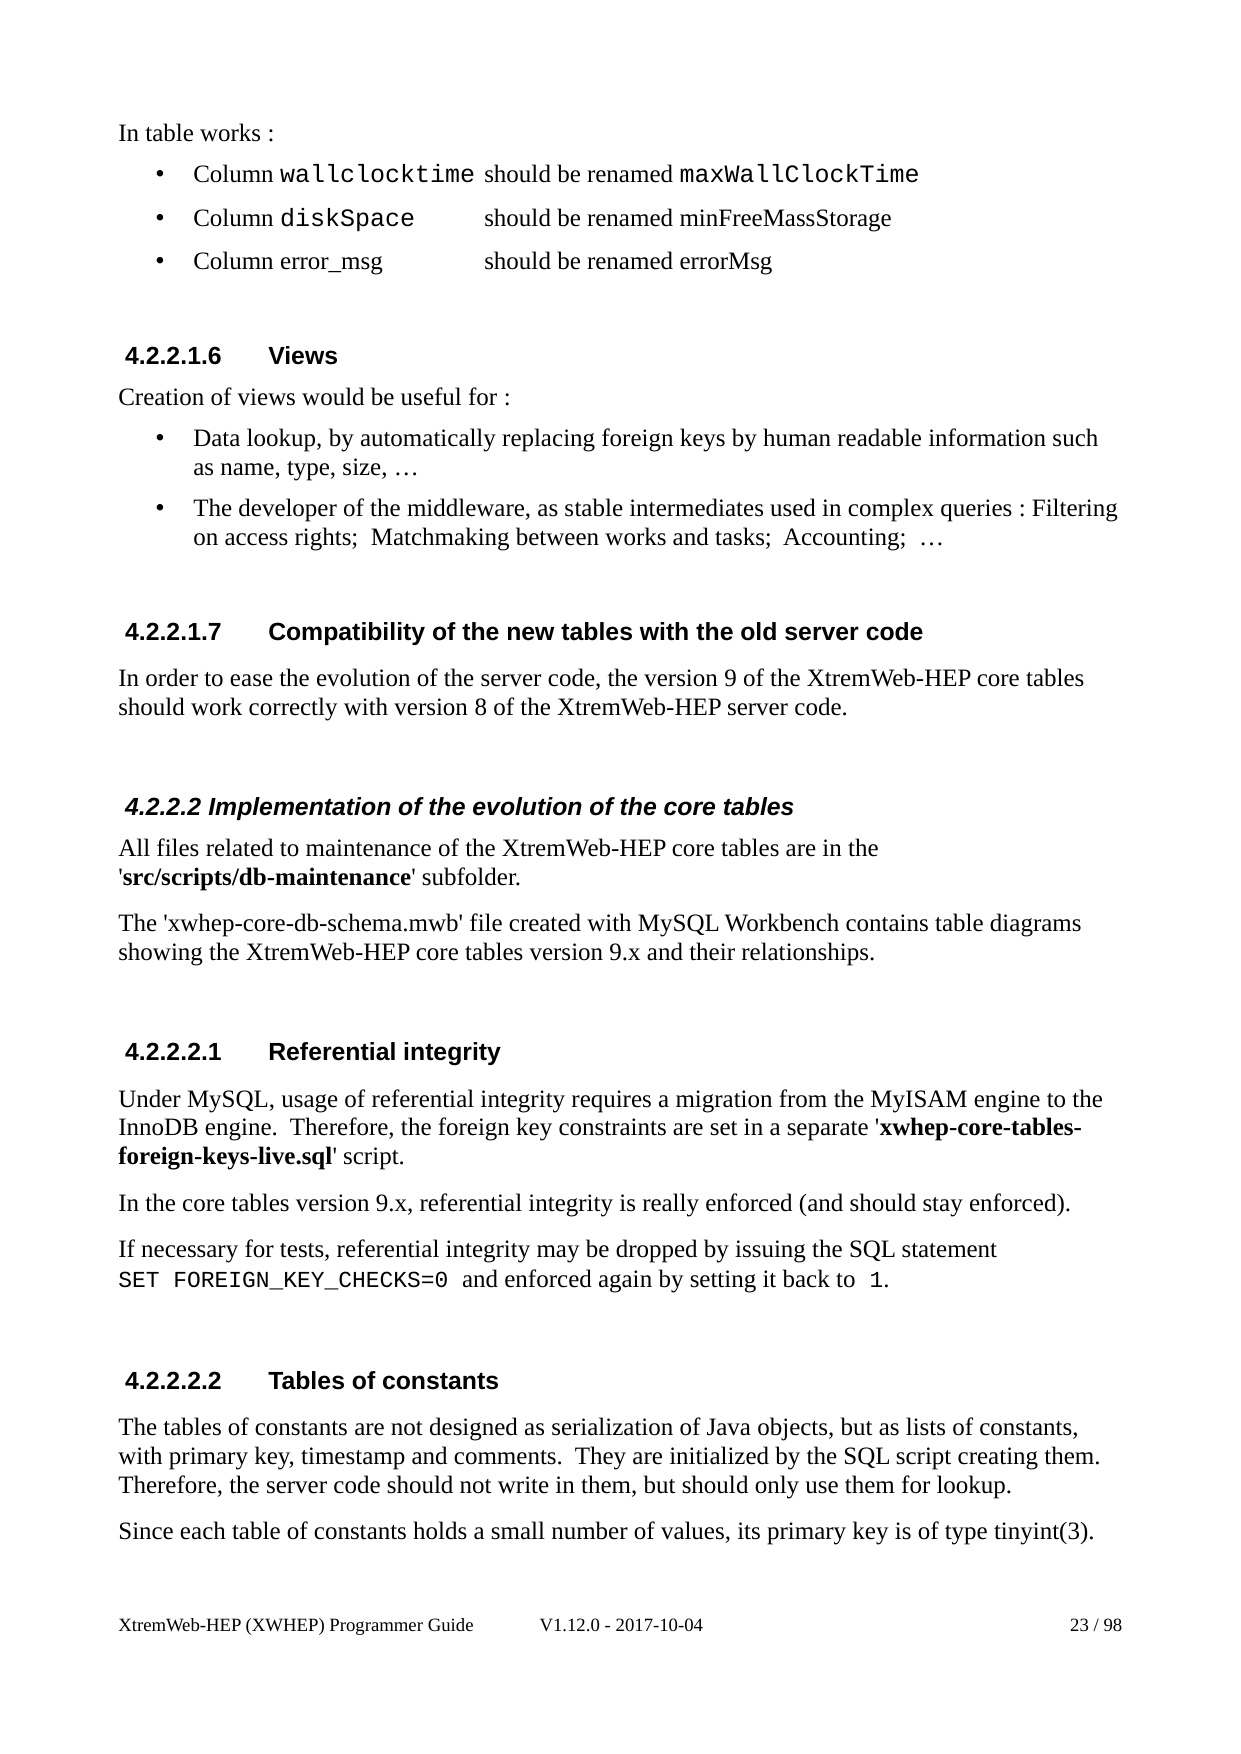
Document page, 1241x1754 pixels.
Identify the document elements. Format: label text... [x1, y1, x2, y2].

subtitle Views [118, 341, 1122, 369]
subtitle Implementation of the evolution of the core tables [118, 792, 1122, 821]
list Column diskSpace should be renamed minFreeMassStorage [156, 203, 1122, 233]
text All files related to maintenance of the XtremWeb-HEP core tables are in the 'src/scripts/db‑maintenance' subfolder. [118, 833, 1122, 891]
text In order to ease the evolution of the server code, the version 9 of the XtremWeb-HEP core tables should work correctly with version 8 of the XtremWeb-HEP server code. [118, 663, 1122, 721]
text The tables of constants are not designed as serialization of Java objects, but as lists of constants, with primary key, timestamp and comments. They are initialized by the SQL script creating them. Therefore, the server code should not write in them, but should only use them for lookup. [118, 1412, 1122, 1498]
text In the core tables version 9.x, referential integrity is really enforced (and should stay enforced). [118, 1188, 1122, 1216]
text If necessary for tests, referential integrity may be dropped by issuing the SQL statement SET FOREIGN_KEY_CHECKS=0 and enforced again by setting it back to 1. [118, 1234, 1122, 1294]
subtitle Tables of constants [118, 1366, 1122, 1394]
text Under MySQL, usage of referential integrity requires a migration from the MyISAM engine to the InnoDB engine. Therefore, the foreign key constraints are set in a separate 'xwhep-core-tables-foreign-keys-live.sql' script. [118, 1084, 1122, 1170]
subtitle Referential integrity [118, 1037, 1122, 1066]
list Column error_msg should be renamed errorMsg [156, 246, 1122, 275]
list The developer of the middleware, as stable intermediates used in complex queries : Filtering on access rights; Matchmaking between works and tasks; Accounting; … [156, 493, 1122, 551]
list Data lookup, by automatically replacing foreign keys by human readable information such as name, type, size, … [156, 423, 1122, 481]
text The 'xwhep-core-db-schema.mwb' file created with MySQL Workbench contains table diagrams showing the XtremWeb-HEP core tables version 9.x and their relationships. [118, 908, 1122, 966]
text In table works : [118, 118, 1122, 147]
list Column wallclocktime should be renamed maxWallClockTime [156, 159, 1122, 190]
subtitle Compatibility of the new tables with the old server code [118, 617, 1122, 646]
text Since each table of constants holds a small number of values, its primary key is of type tinyint(3). [118, 1516, 1122, 1545]
text Creation of views would be useful for : [118, 382, 1122, 411]
